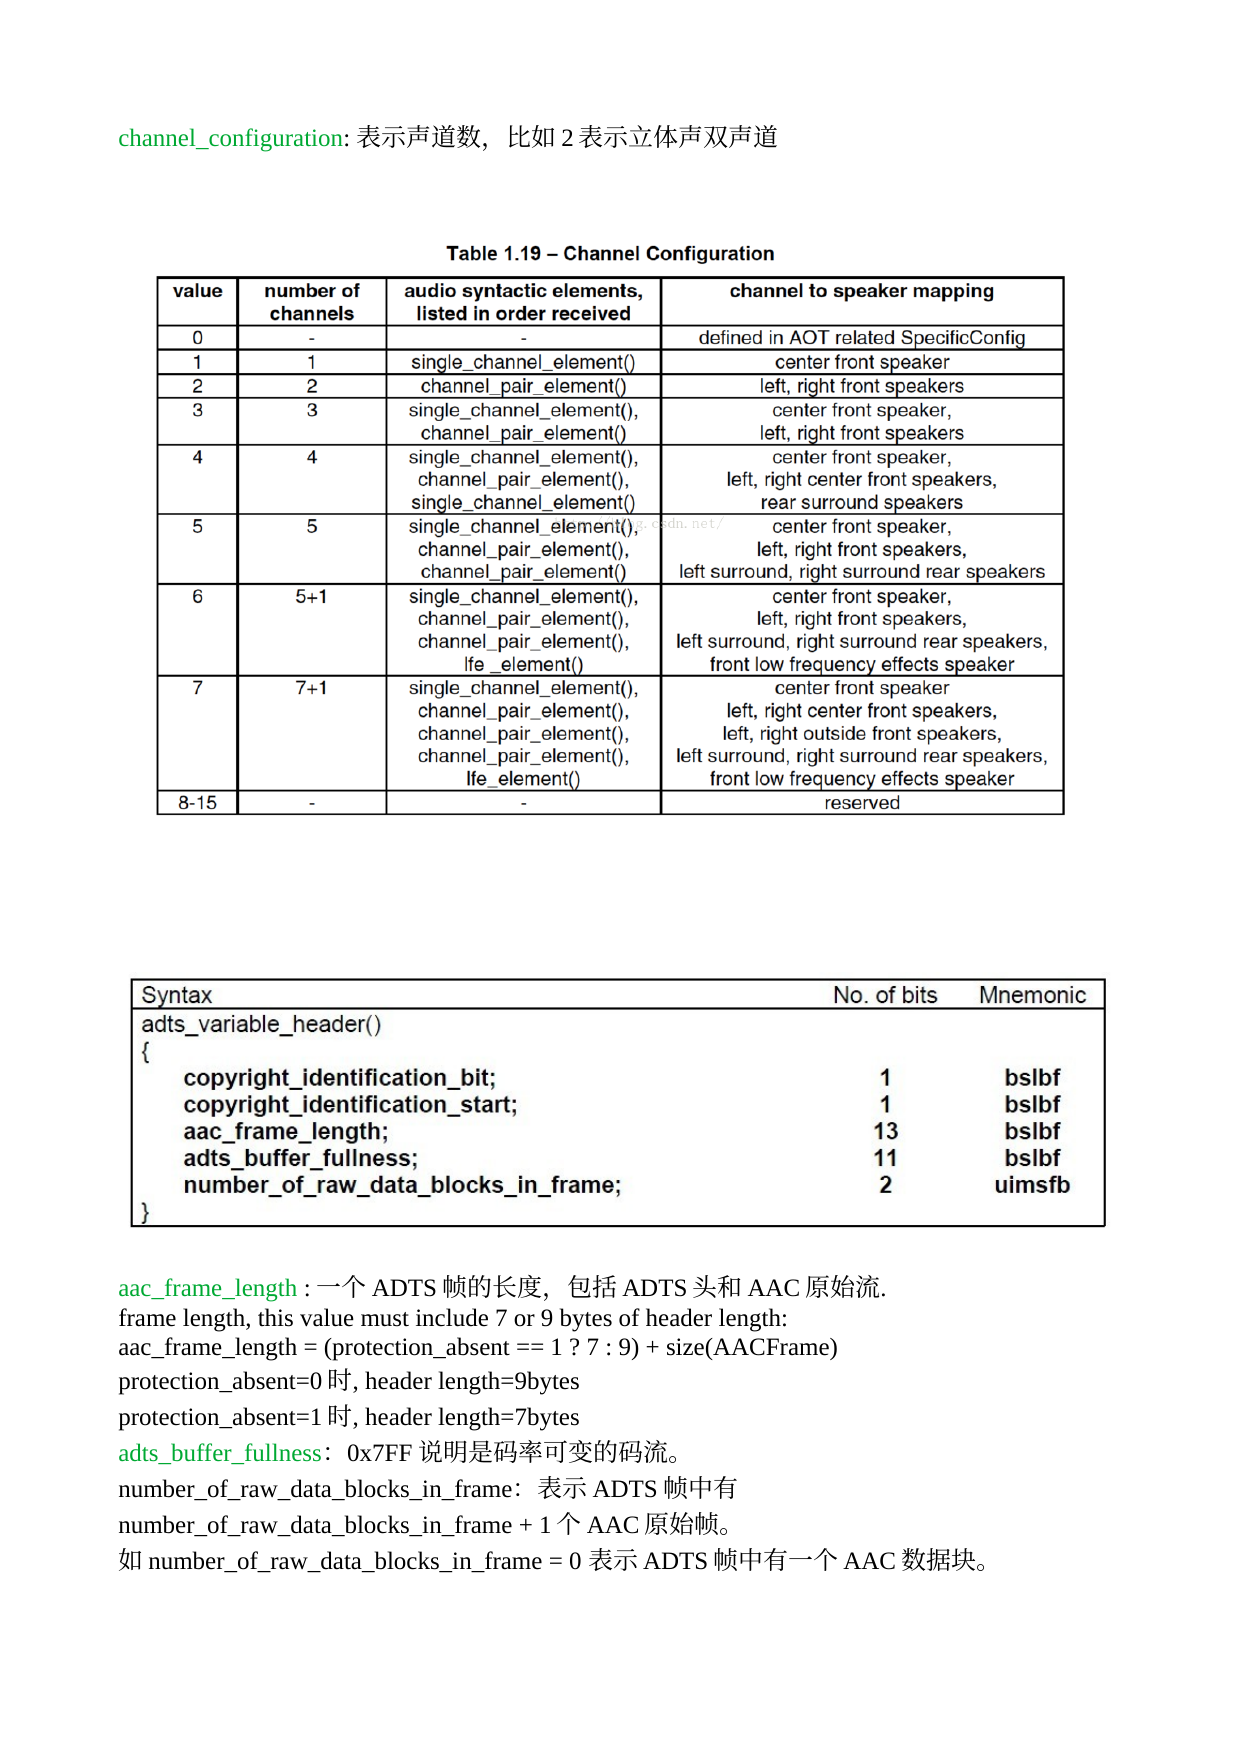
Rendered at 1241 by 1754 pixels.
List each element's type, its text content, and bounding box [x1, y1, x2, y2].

text aac_frame_length = (protection_absent == 1 ? 7 : 9) + size(AACFrame) [118, 1332, 1122, 1361]
text frame length, this value must include 7 or 9 bytes of header length: [118, 1303, 1122, 1332]
text 如number_of_raw_data_blocks_in_frame = 0 表示ADTS帧中有⼀个AAC数据块。 [118, 1541, 1122, 1577]
text protection_absent=0时, header length=9bytes [118, 1361, 1122, 1397]
picture [129, 190, 1134, 838]
text protection_absent=1时, header length=7bytes [118, 1397, 1122, 1433]
text adts_buffer_fullness：0x7FF 说明是码率可变的码流。 [118, 1433, 1122, 1469]
text number_of_raw_data_blocks_in_frame：表示ADTS帧中有number_of_raw_data_blocks_in_frame + 1个AAC原始帧。 [118, 1469, 1122, 1541]
text aac_frame_length : ⼀个ADTS帧的⻓度，包括ADTS头和AAC原始流. [118, 1267, 1122, 1303]
text channel_configuration: 表示声道数，⽐如2表示⽴体声双声道 [118, 118, 1122, 154]
picture [120, 972, 1124, 1239]
